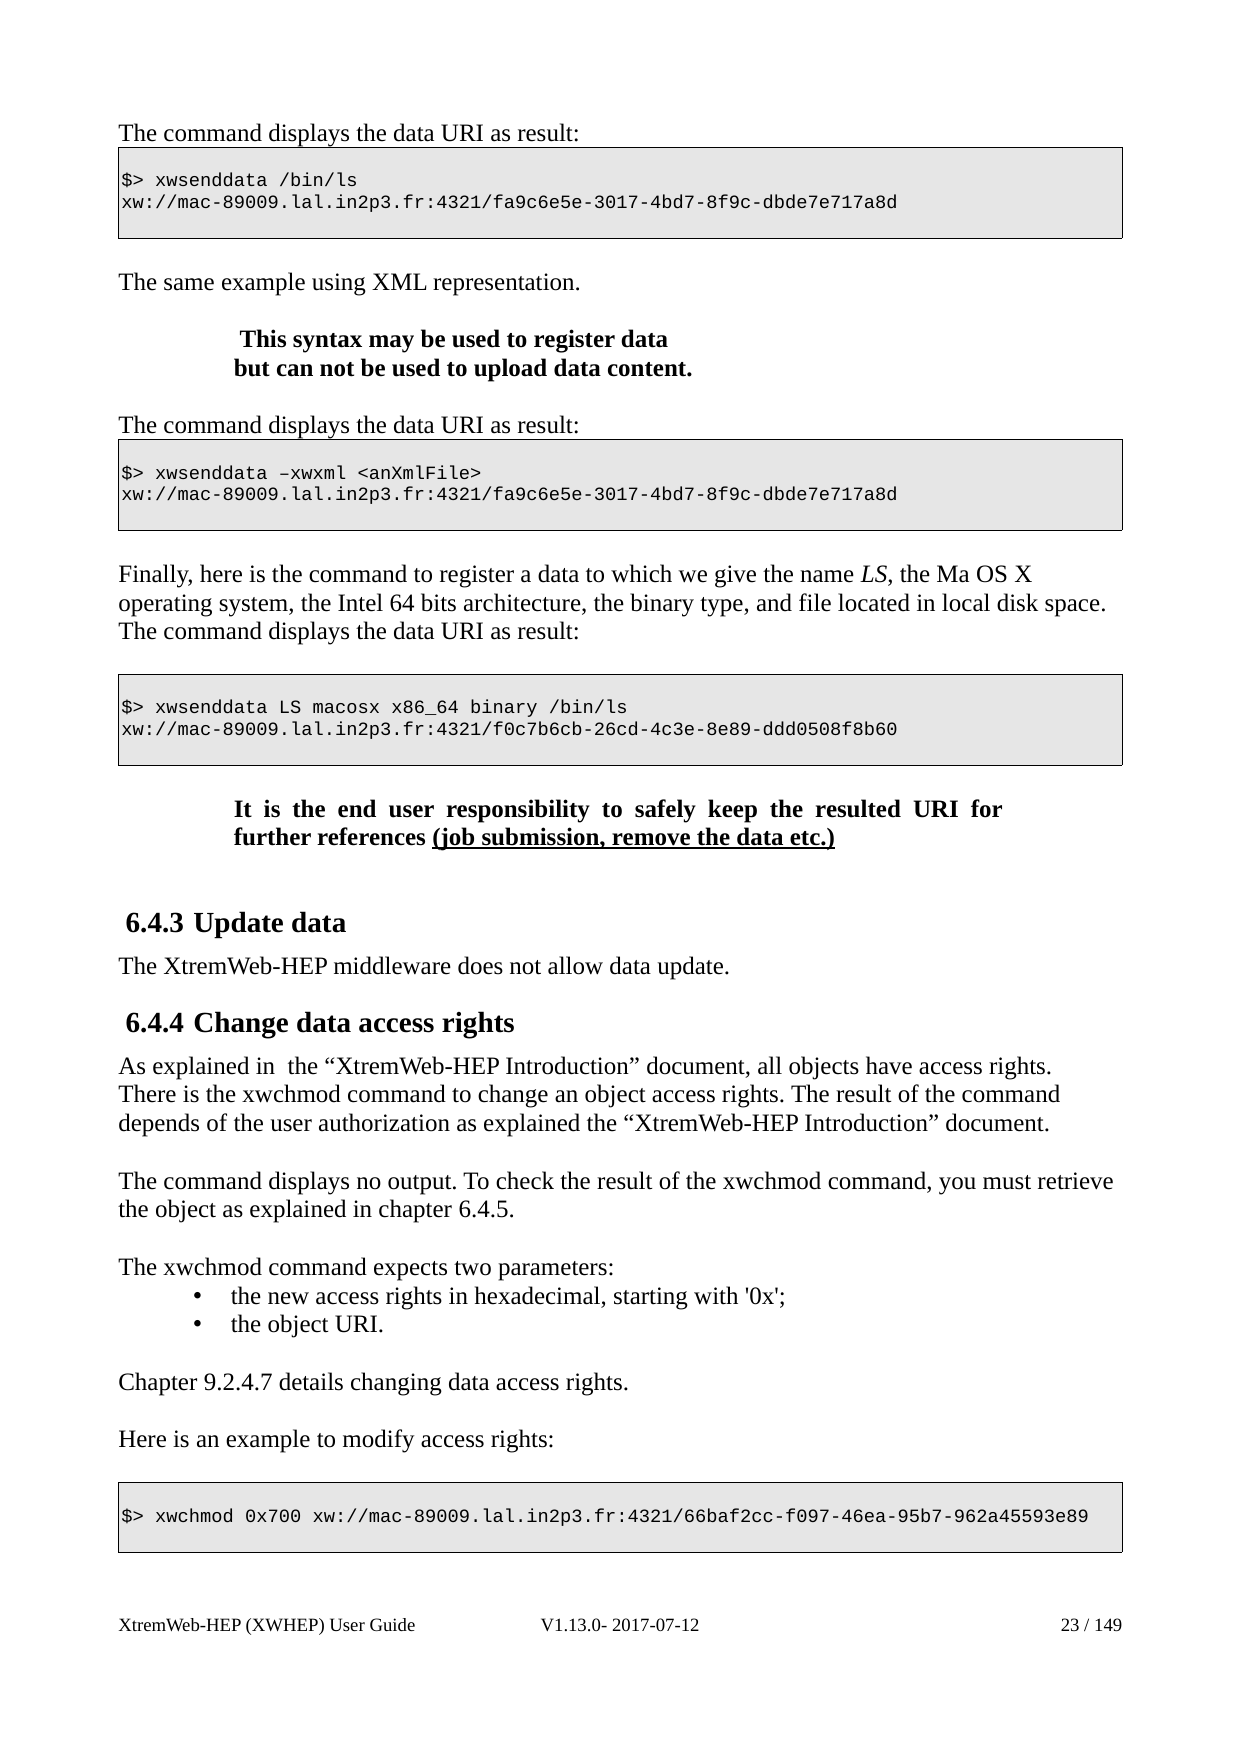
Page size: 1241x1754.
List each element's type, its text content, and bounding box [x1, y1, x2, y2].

text This syntax may be used to register data [233, 324, 1004, 353]
subtitle Change data access rights [118, 1005, 1122, 1038]
text The command displays no output. To check the result of the xwchmod command, you must retrieve the object as explained in chapter 6.4.5. [118, 1166, 1122, 1223]
text but can not be used to upload data content. [233, 353, 1004, 382]
text There is the xwchmod command to change an object access rights. The result of the command depends of the user authorization as explained the “XtremWeb-HEP Introduction” document. [118, 1079, 1122, 1137]
subtitle Update data [118, 905, 1122, 938]
text Chapter 9.2.4.7 details changing data access rights. [118, 1367, 1122, 1396]
text It is the end user responsibility to safely keep the resulted URI for further references (job submission, remove the data etc.) [233, 794, 1004, 851]
text $> xwchmod 0x700 xw://mac-89009.lal.in2p3.fr:4321/66baf2cc-f097-46ea-95b7-962a45593e89 [119, 1503, 1122, 1524]
text The same example using XML representation. [118, 267, 1122, 295]
text The command displays the data URI as result: [118, 118, 1122, 147]
text Finally, here is the command to register a data to which we give the name LS, the Ma OS X operating system, the Intel 64 bits architecture, the binary type, and file located in local disk space. The command displays the data URI as result: [118, 559, 1122, 645]
text $> xwsenddata LS macosx x86_64 binary /bin/ls [119, 695, 1122, 716]
list the new access rights in hexadecimal, starting with '0x'; [193, 1281, 1122, 1309]
text xw://mac-89009.lal.in2p3.fr:4321/fa9c6e5e-3017-4bd7-8f9c-dbde7e717a8d [119, 482, 1122, 503]
text $> xwsenddata –xwxml <anXmlFile> [119, 460, 1122, 482]
text As explained in the “XtremWeb-HEP Introduction” document, all objects have access rights. [118, 1051, 1122, 1079]
text The command displays the data URI as result: [118, 410, 1122, 439]
text xw://mac-89009.lal.in2p3.fr:4321/f0c7b6cb-26cd-4c3e-8e89-ddd0508f8b60 [119, 716, 1122, 738]
text xw://mac-89009.lal.in2p3.fr:4321/fa9c6e5e-3017-4bd7-8f9c-dbde7e717a8d [119, 189, 1122, 211]
text $> xwsenddata /bin/ls [119, 168, 1122, 189]
text The XtremWeb-HEP middleware does not allow data update. [118, 951, 1122, 980]
text Here is an example to modify access rights: [118, 1424, 1122, 1453]
text The xwchmod command expects two parameters: [118, 1252, 1122, 1281]
list the object URI. [193, 1309, 1122, 1338]
